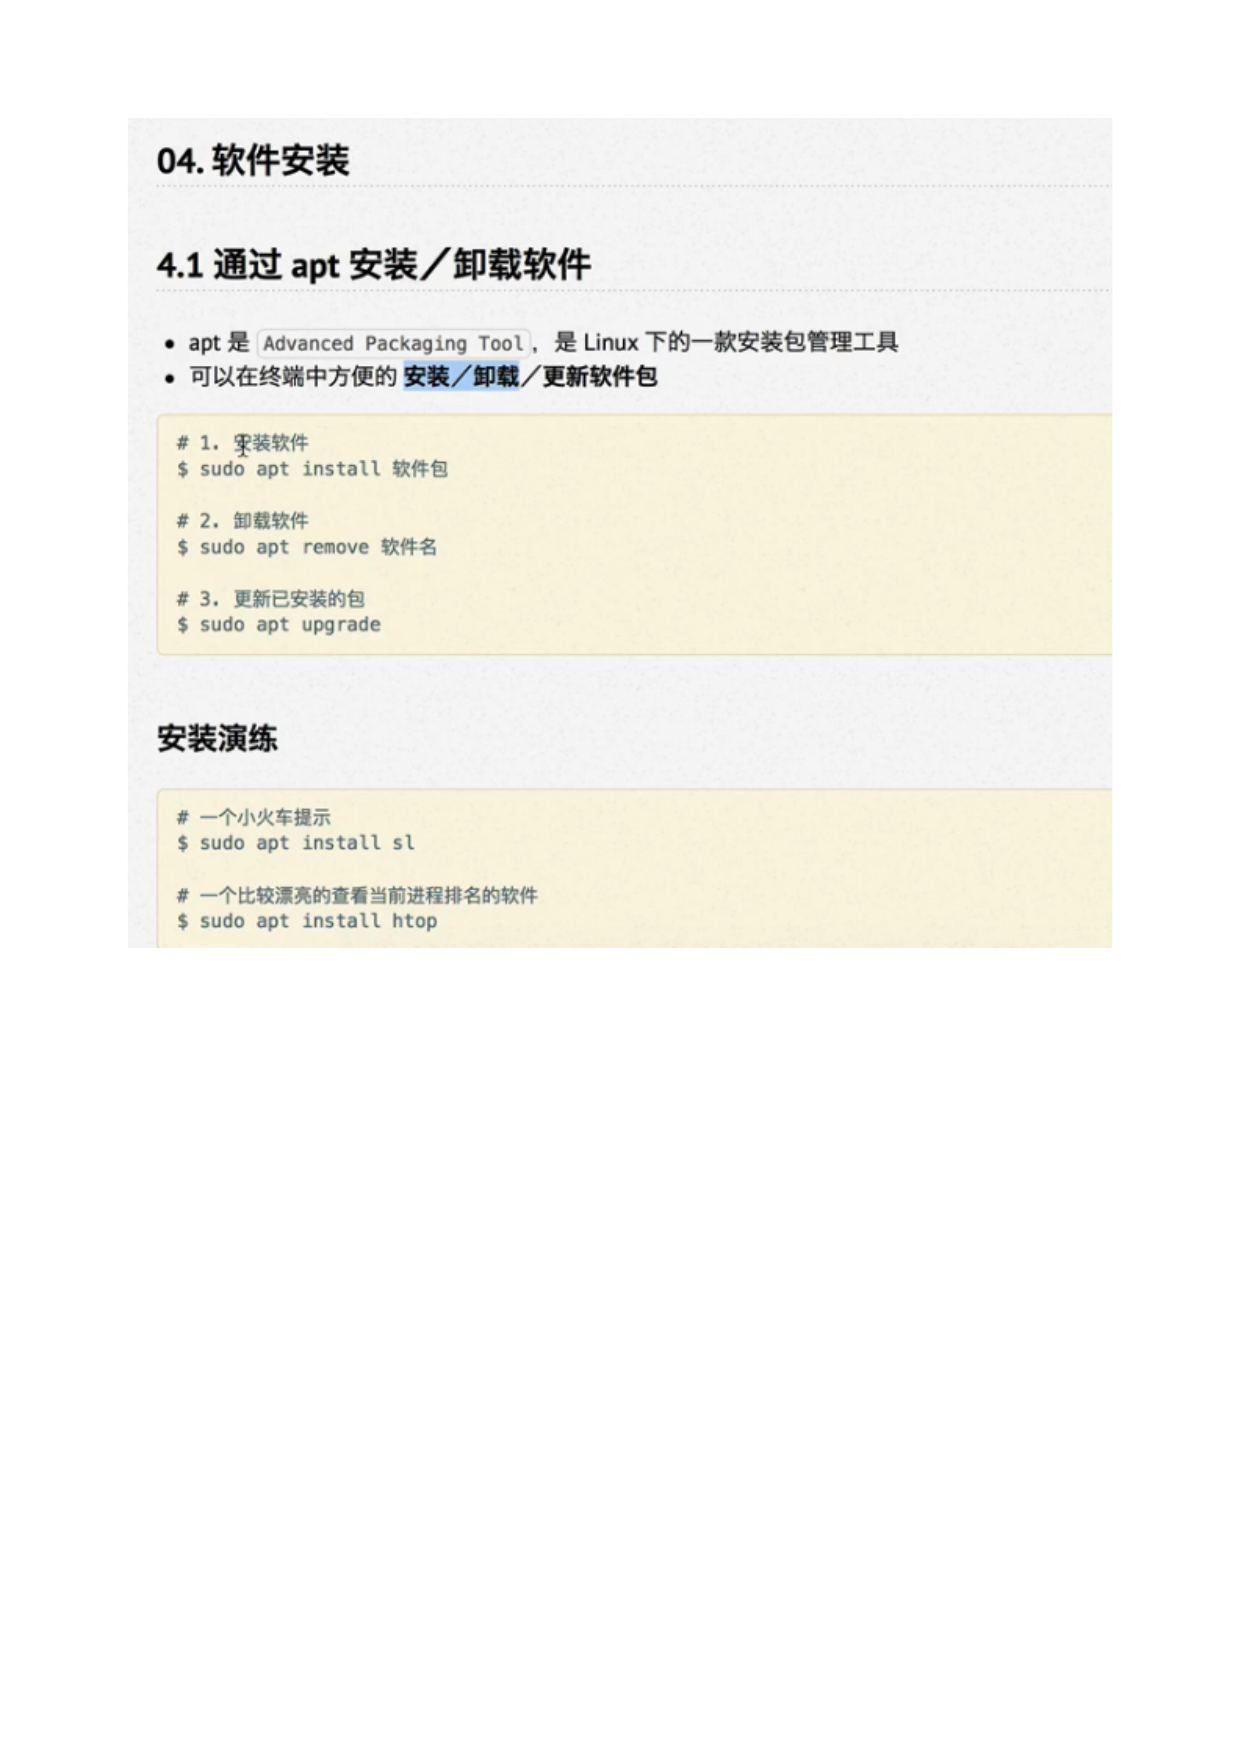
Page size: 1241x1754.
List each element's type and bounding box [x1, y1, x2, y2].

picture [127, 118, 1113, 948]
